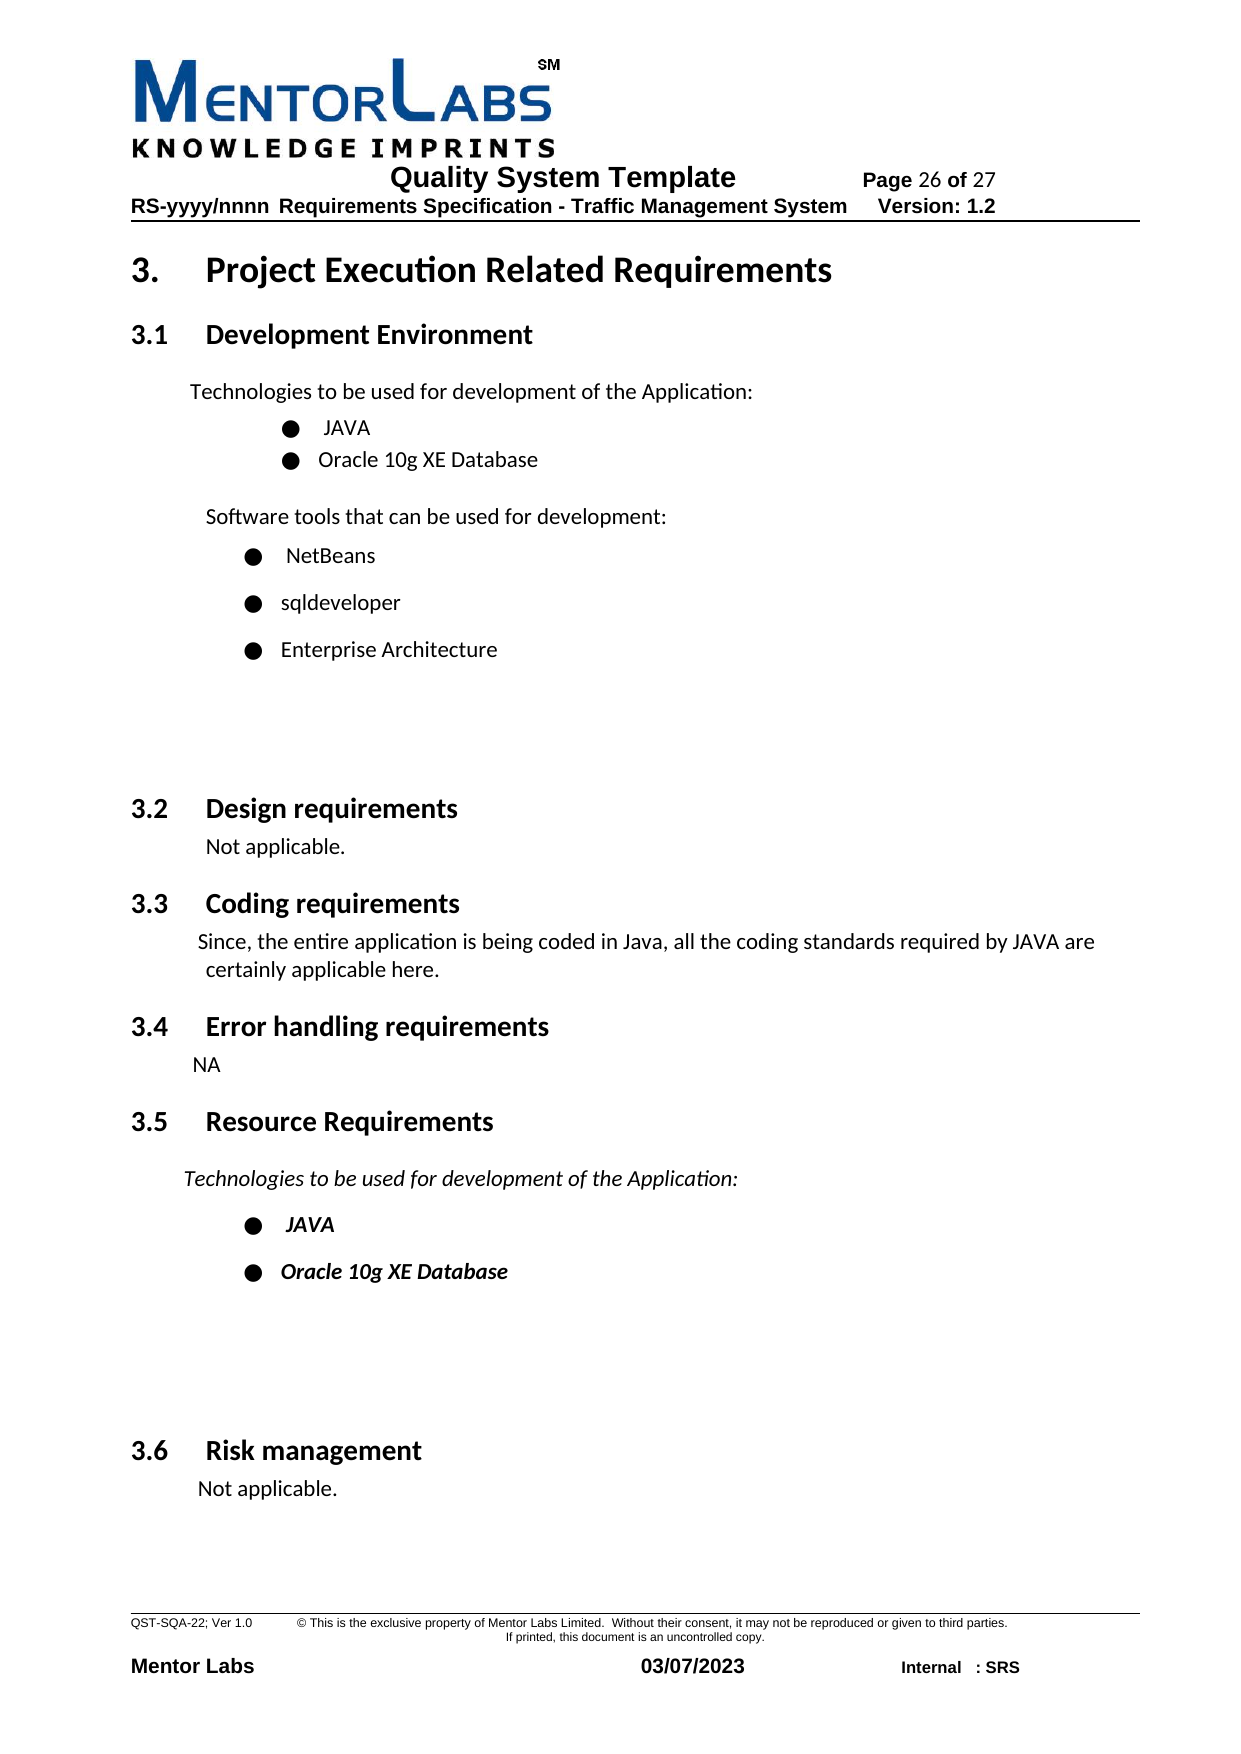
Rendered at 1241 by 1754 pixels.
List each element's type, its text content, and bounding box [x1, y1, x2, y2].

subtitle Technologies to be used for development of the Application: [131, 1164, 1140, 1192]
subtitle Design requirements [131, 791, 1140, 826]
subtitle Oracle 10g XE Database [243, 1245, 1140, 1292]
subtitle Project Execution Related Requirements [131, 246, 1140, 291]
subtitle NetBeans [243, 530, 1140, 577]
subtitle Software tools that can be used for development: [131, 502, 1140, 530]
subtitle Resource Requirements [131, 1103, 1140, 1139]
subtitle Risk management [131, 1432, 1140, 1468]
text NA [131, 1050, 1140, 1078]
subtitle sqldeveloper [243, 577, 1140, 624]
subtitle Technologies to be used for development of the Application: [131, 377, 1140, 405]
text Not applicable. [131, 1474, 1140, 1502]
subtitle Error handling requirements [131, 1008, 1140, 1044]
subtitle Not applicable. [131, 832, 1140, 861]
subtitle JAVA [243, 1198, 1140, 1245]
picture [130, 58, 563, 161]
subtitle Coding requirements [131, 886, 1140, 921]
subtitle Enterprise Architecture [243, 624, 1140, 671]
text Since, the entire application is being coded in Java, all the coding standards required by JAVA are certainly applicable here. [131, 927, 1140, 983]
subtitle Oracle 10g XE Database [281, 442, 1140, 474]
subtitle JAVA [281, 411, 1140, 442]
subtitle Development Environment [131, 316, 1140, 352]
